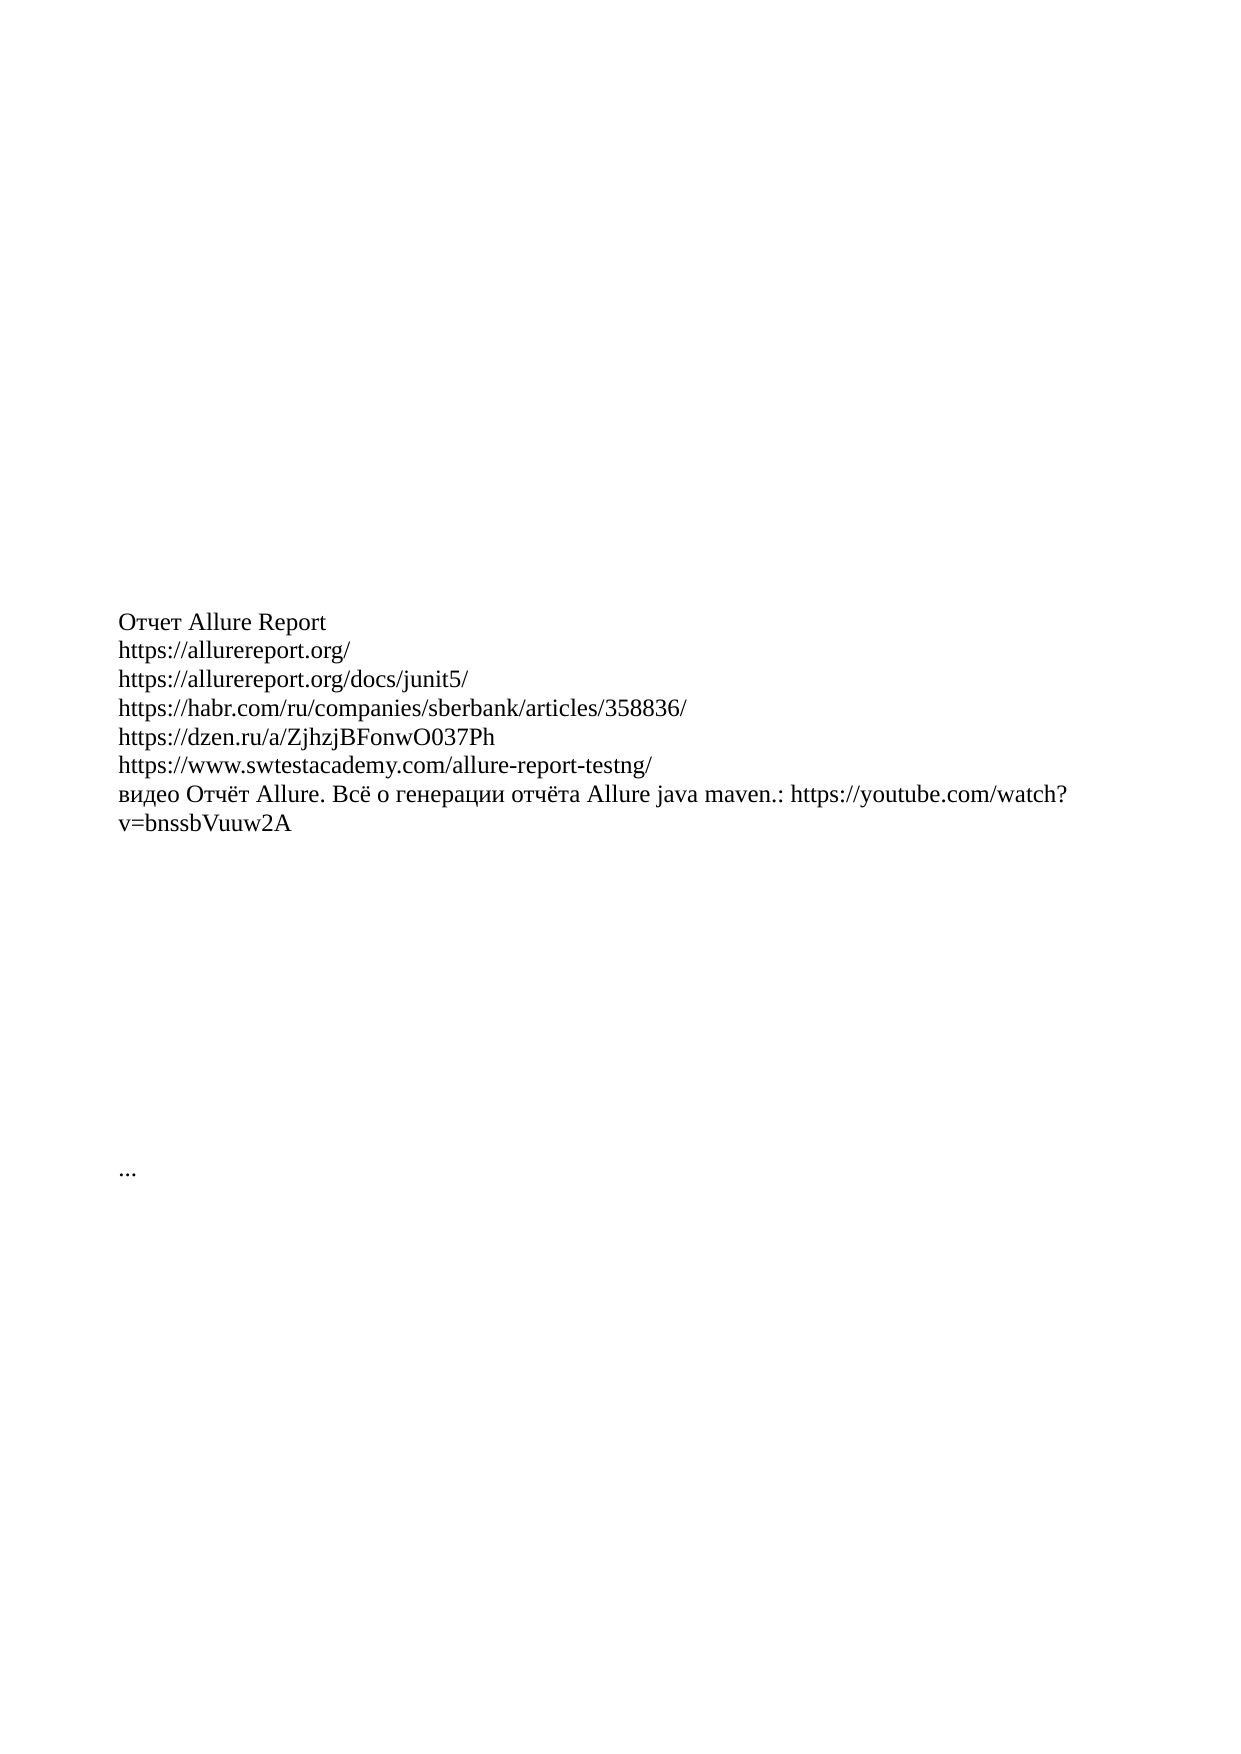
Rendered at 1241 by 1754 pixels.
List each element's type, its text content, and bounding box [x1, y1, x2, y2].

text https://www.swtestacademy.com/allure-report-testng/ [118, 751, 1122, 779]
text https://allurereport.org/ [118, 636, 1122, 664]
text ... [118, 1153, 1122, 1182]
text https://habr.com/ru/companies/sberbank/articles/358836/ [118, 693, 1122, 722]
text https://allurereport.org/docs/junit5/ [118, 664, 1122, 693]
text видео Отчёт Allure. Всё о генерации отчёта Allure java maven.: https://youtube.com/watch?v=bnssbVuuw2A [118, 779, 1122, 837]
text Отчет Allure Report [118, 607, 1122, 636]
text https://dzen.ru/a/ZjhzjBFonwO037Ph [118, 722, 1122, 751]
